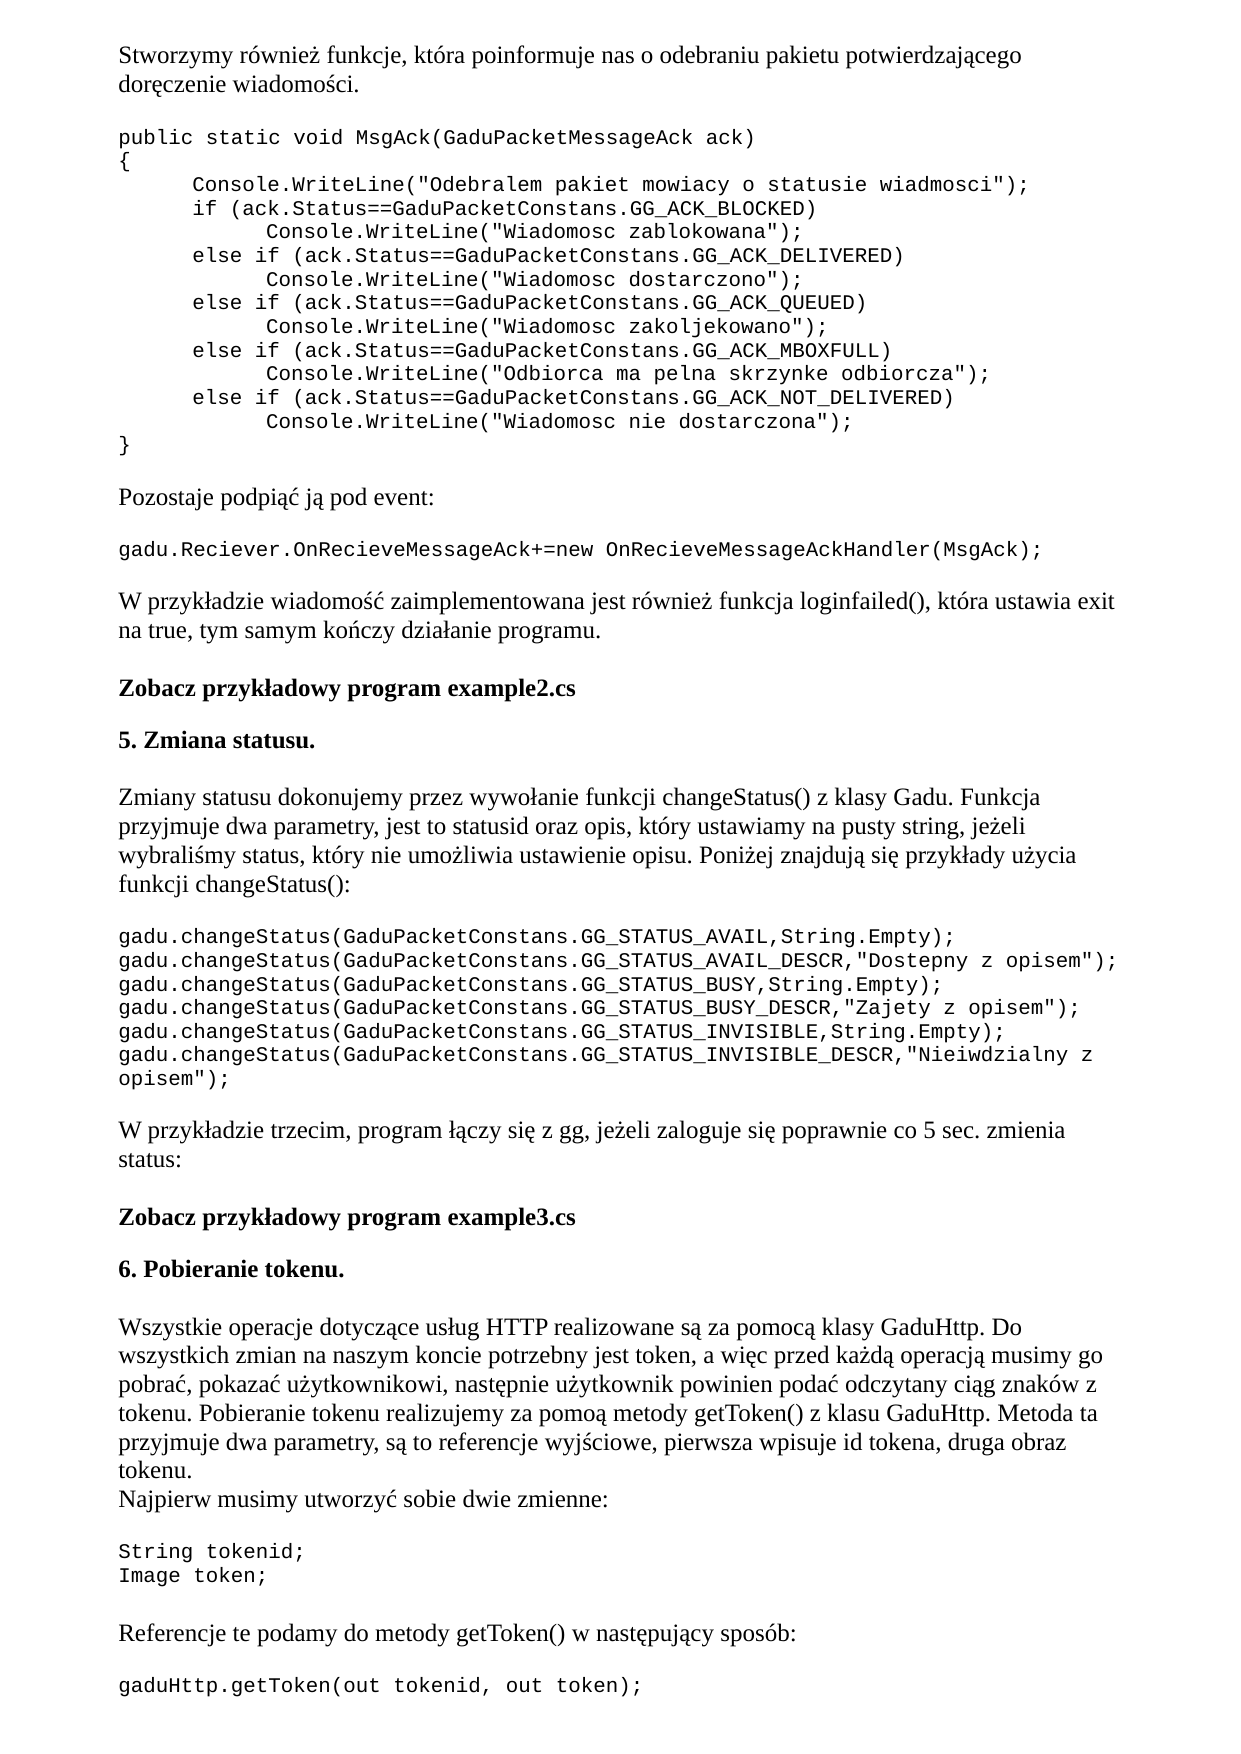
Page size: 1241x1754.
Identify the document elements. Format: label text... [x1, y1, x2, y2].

text gadu.changeStatus(GaduPacketConstans.GG_STATUS_INVISIBLE_DESCR,"Nieiwdzialny z opisem"); [118, 1044, 1122, 1092]
text Zmiany statusu dokonujemy przez wywołanie funkcji changeStatus() z klasy Gadu. Funkcja przyjmuje dwa parametry, jest to statusid oraz opis, który ustawiamy na pusty string, jeżeli wybraliśmy status, który nie umożliwia ustawienie opisu. Poniżej znajdują się przykłady użycia funkcji changeStatus(): [118, 782, 1122, 897]
text Console.WriteLine("Wiadomosc zablokowana"); [118, 221, 1122, 245]
text gadu.Reciever.OnRecieveMessageAck+=new OnRecieveMessageAckHandler(MsgAck); [118, 539, 1122, 563]
text Console.WriteLine("Odbiorca ma pelna skrzynke odbiorcza"); [118, 363, 1122, 387]
text 5. Zmiana statusu. [118, 725, 1122, 754]
text Console.WriteLine("Wiadomosc dostarczono"); [118, 269, 1122, 292]
text if (ack.Status==GaduPacketConstans.GG_ACK_BLOCKED) [118, 198, 1122, 221]
text Pozostaje podpiąć ją pod event: [118, 482, 1122, 510]
text gadu.changeStatus(GaduPacketConstans.GG_STATUS_AVAIL,String.Empty); [118, 926, 1122, 950]
text { [118, 151, 1122, 174]
text 6. Pobieranie tokenu. [118, 1254, 1122, 1283]
text gadu.changeStatus(GaduPacketConstans.GG_STATUS_AVAIL_DESCR,"Dostepny z opisem"); [118, 950, 1122, 973]
text Image token; [118, 1565, 1122, 1589]
text Console.WriteLine("Odebralem pakiet mowiacy o statusie wiadmosci"); [118, 174, 1122, 198]
text public static void MsgAck(GaduPacketMessageAck ack) [118, 127, 1122, 151]
text } [118, 434, 1122, 458]
text Najpierw musimy utworzyć sobie dwie zmienne: [118, 1484, 1122, 1513]
text W przykładzie wiadomość zaimplementowana jest również funkcja loginfailed(), która ustawia exit na true, tym samym kończy działanie programu. [118, 586, 1122, 644]
text gaduHttp.getToken(out tokenid, out token); [118, 1675, 1122, 1699]
text Stworzymy również funkcje, która poinformuje nas o odebraniu pakietu potwierdzającego doręczenie wiadomości. [118, 41, 1122, 98]
text Zobacz przykładowy program example2.cs [118, 673, 1122, 701]
text W przykładzie trzecim, program łączy się z gg, jeżeli zaloguje się poprawnie co 5 sec. zmienia status: [118, 1115, 1122, 1173]
text gadu.changeStatus(GaduPacketConstans.GG_STATUS_BUSY_DESCR,"Zajety z opisem"); gadu.changeStatus(GaduPacketConstans.GG_STATUS_INVISIBLE,String.Empty); [118, 997, 1122, 1044]
text else if (ack.Status==GaduPacketConstans.GG_ACK_NOT_DELIVERED) [118, 387, 1122, 411]
text else if (ack.Status==GaduPacketConstans.GG_ACK_DELIVERED) [118, 245, 1122, 269]
text Wszystkie operacje dotyczące usług HTTP realizowane są za pomocą klasy GaduHttp. Do wszystkich zmian na naszym koncie potrzebny jest token, a więc przed każdą operacją musimy go pobrać, pokazać użytkownikowi, następnie użytkownik powinien podać odczytany ciąg znaków z tokenu. Pobieranie tokenu realizujemy za pomoą metody getToken() z klasu GaduHttp. Metoda ta przyjmuje dwa parametry, są to referencje wyjściowe, pierwsza wpisuje id tokena, druga obraz tokenu. [118, 1312, 1122, 1484]
text gadu.changeStatus(GaduPacketConstans.GG_STATUS_BUSY,String.Empty); [118, 973, 1122, 997]
text Console.WriteLine("Wiadomosc zakoljekowano"); [118, 316, 1122, 340]
text else if (ack.Status==GaduPacketConstans.GG_ACK_QUEUED) [118, 292, 1122, 316]
text Zobacz przykładowy program example3.cs [118, 1202, 1122, 1230]
text Console.WriteLine("Wiadomosc nie dostarczona"); [118, 411, 1122, 434]
text else if (ack.Status==GaduPacketConstans.GG_ACK_MBOXFULL) [118, 340, 1122, 363]
text String tokenid; [118, 1542, 1122, 1565]
text Referencje te podamy do metody getToken() w następujący sposób: [118, 1618, 1122, 1646]
